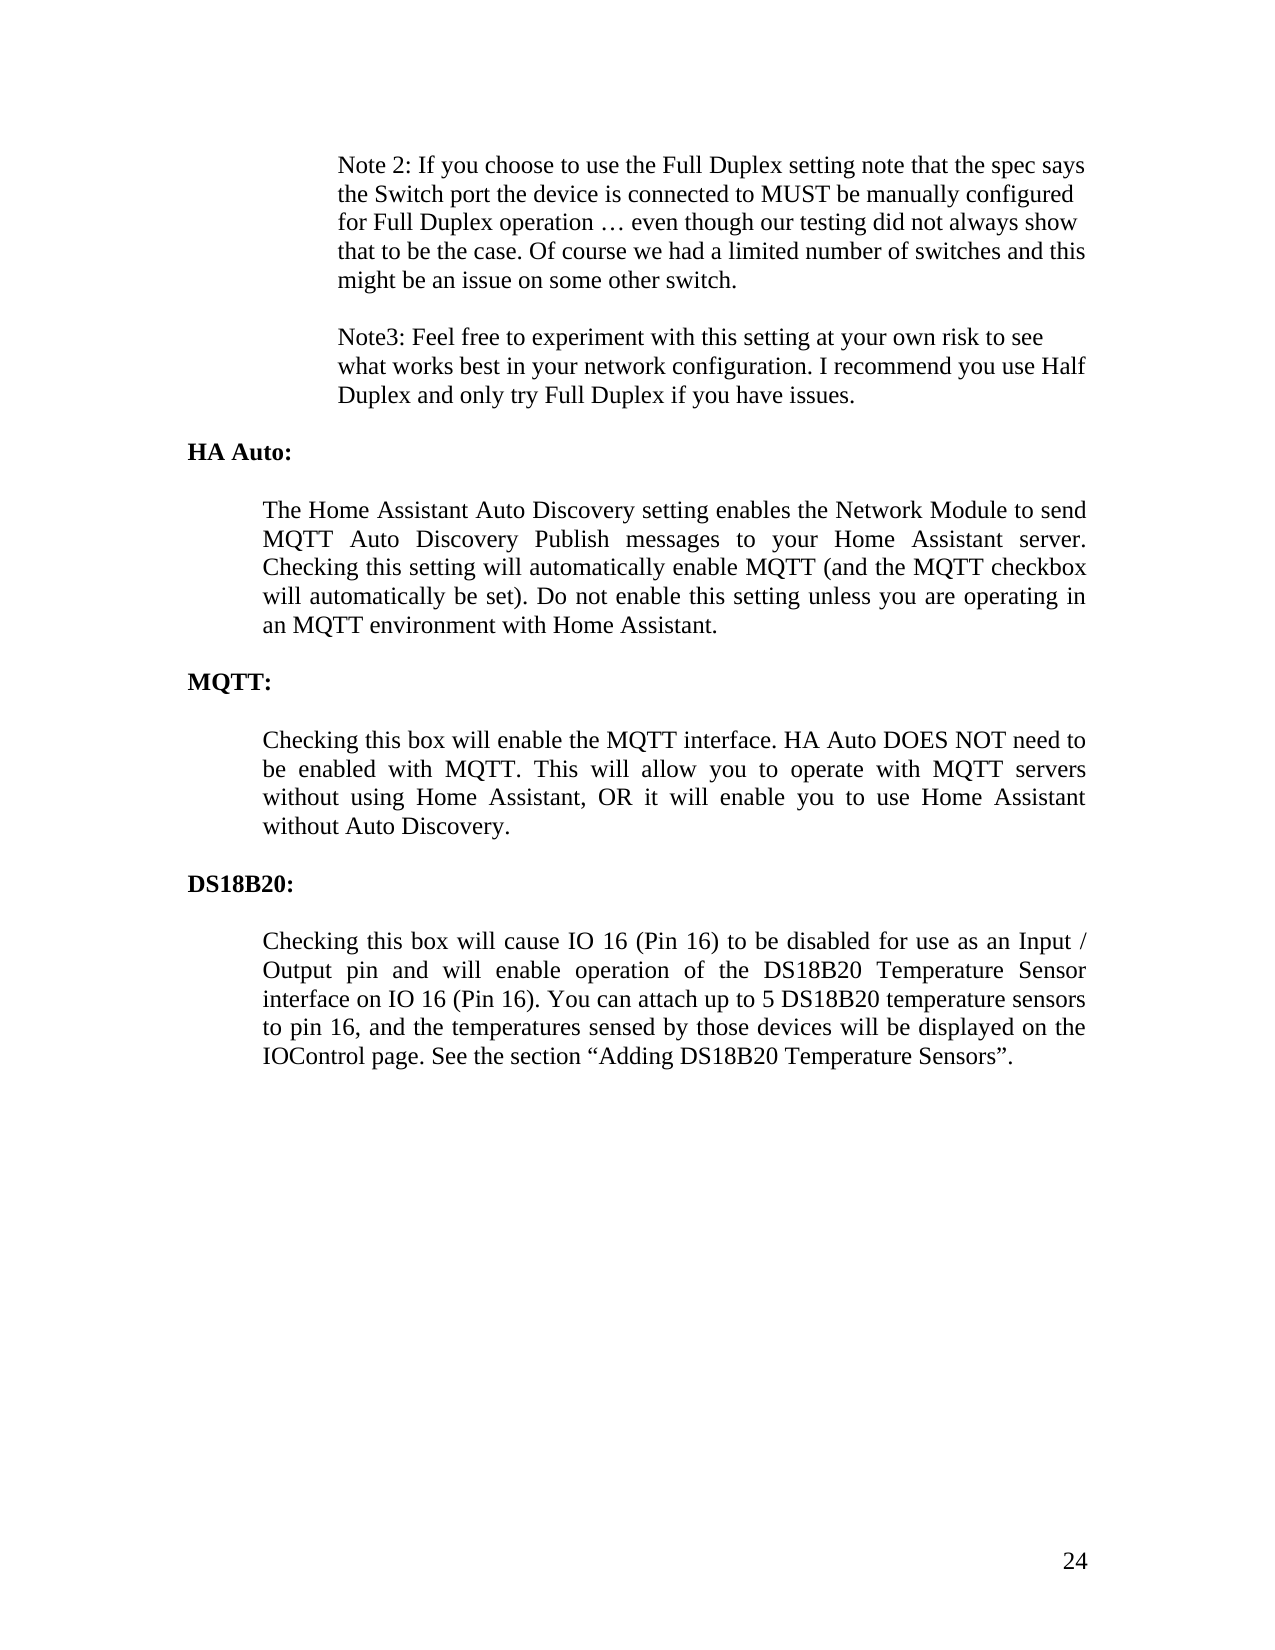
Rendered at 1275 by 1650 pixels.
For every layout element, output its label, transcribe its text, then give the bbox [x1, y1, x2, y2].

text Note3: Feel free to experiment with this setting at your own risk to see what works best in your network configuration. I recommend you use Half Duplex and only try Full Duplex if you have issues. [337, 322, 1087, 409]
text DS18B20: [187, 869, 1087, 897]
text The Home Assistant Auto Discovery setting enables the Network Module to send MQTT Auto Discovery Publish messages to your Home Assistant server. Checking this setting will automatically enable MQTT (and the MQTT checkbox will automatically be set). Do not enable this setting unless you are operating in an MQTT environment with Home Assistant. [262, 495, 1087, 639]
text HA Auto: [187, 437, 1087, 466]
text Checking this box will cause IO 16 (Pin 16) to be disabled for use as an Input / Output pin and will enable operation of the DS18B20 Temperature Sensor interface on IO 16 (Pin 16). You can attach up to 5 DS18B20 temperature sensors to pin 16, and the temperatures sensed by those devices will be displayed on the IOControl page. See the section “Adding DS18B20 Temperature Sensors”. [262, 926, 1087, 1070]
text Note 2: If you choose to use the Full Duplex setting note that the spec says the Switch port the device is connected to MUST be manually configured for Full Duplex operation … even though our testing did not always show that to be the case. Of course we had a limited number of switches and this might be an issue on some other switch. [337, 150, 1087, 294]
text MQTT: [187, 667, 1087, 696]
text Checking this box will enable the MQTT interface. HA Auto DOES NOT need to be enabled with MQTT. This will allow you to operate with MQTT servers without using Home Assistant, OR it will enable you to use Home Assistant without Auto Discovery. [262, 725, 1087, 840]
